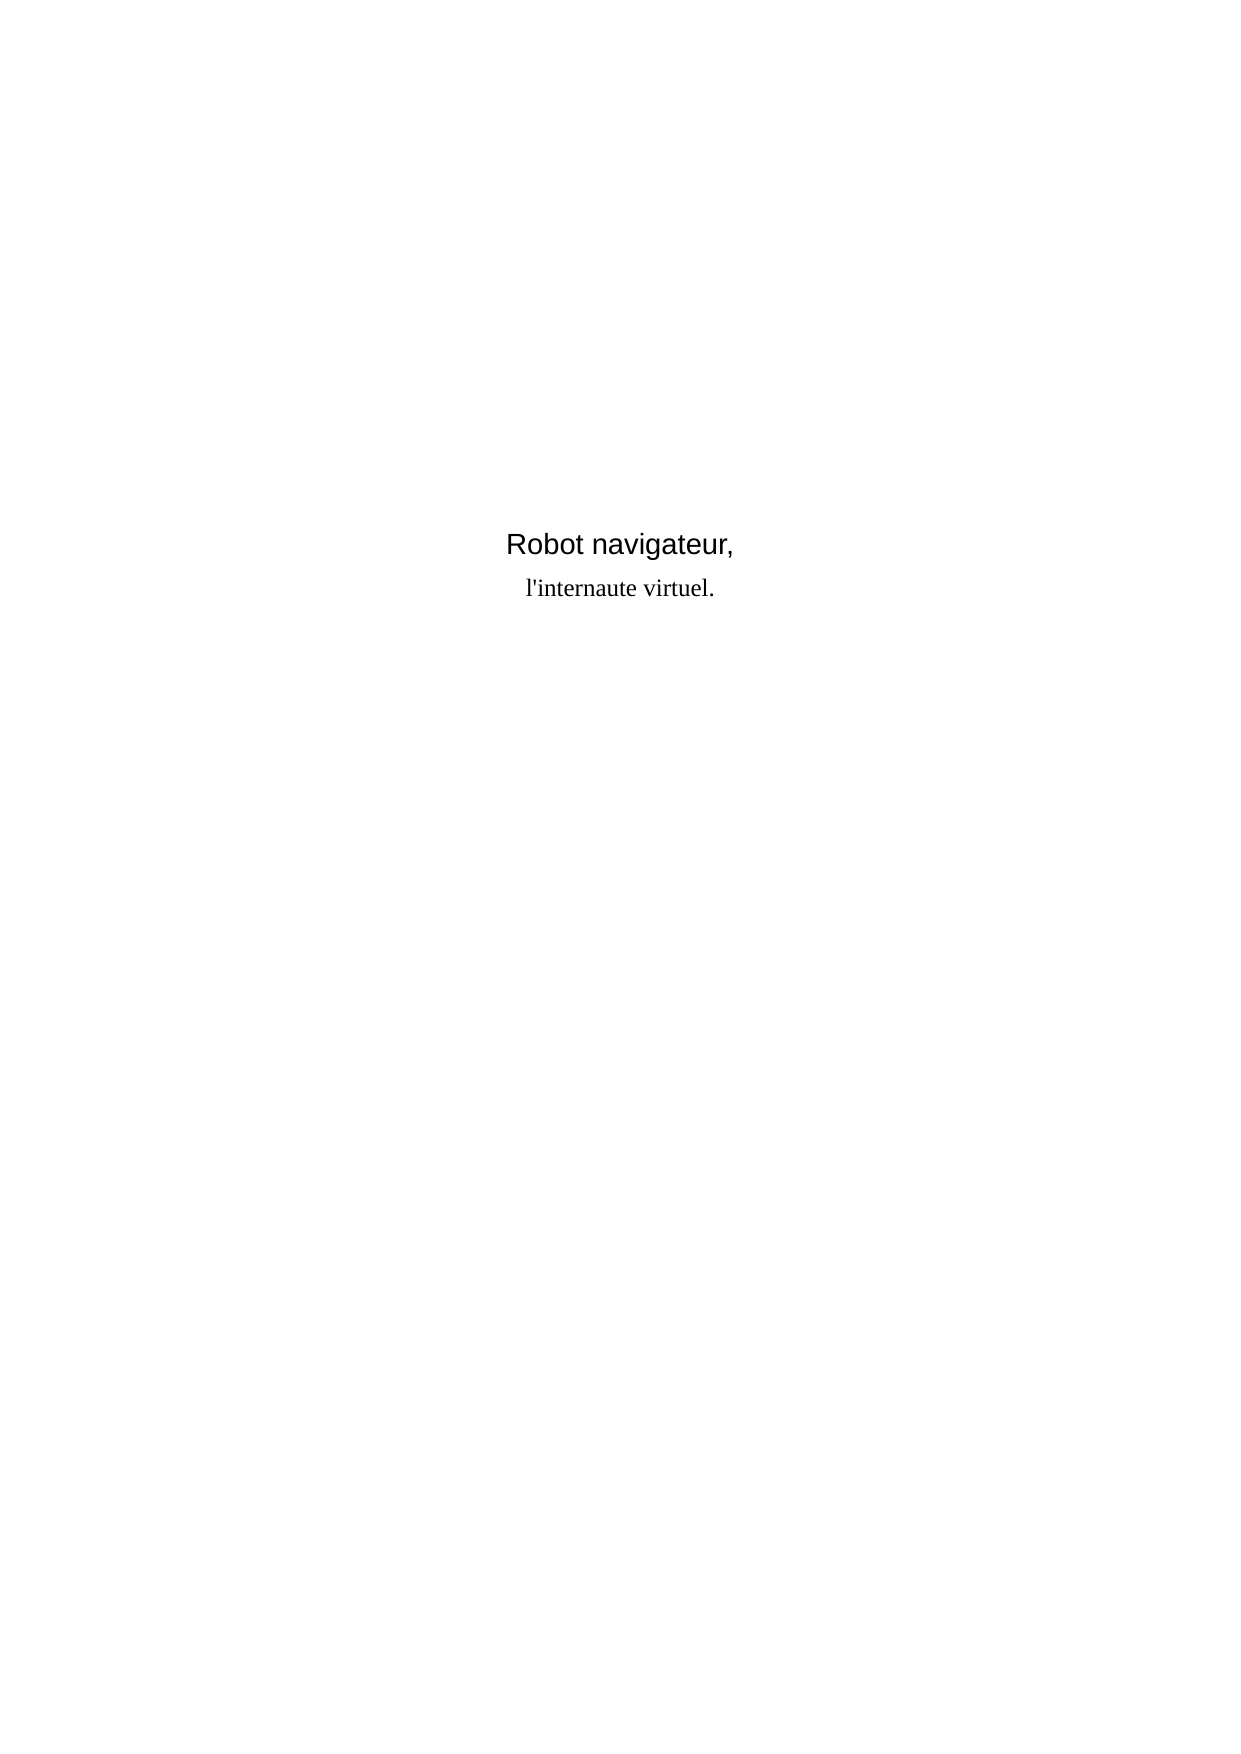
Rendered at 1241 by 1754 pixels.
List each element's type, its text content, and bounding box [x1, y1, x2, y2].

text l'internaute virtuel. [118, 573, 1122, 602]
subtitle Robot navigateur, [118, 527, 1122, 561]
